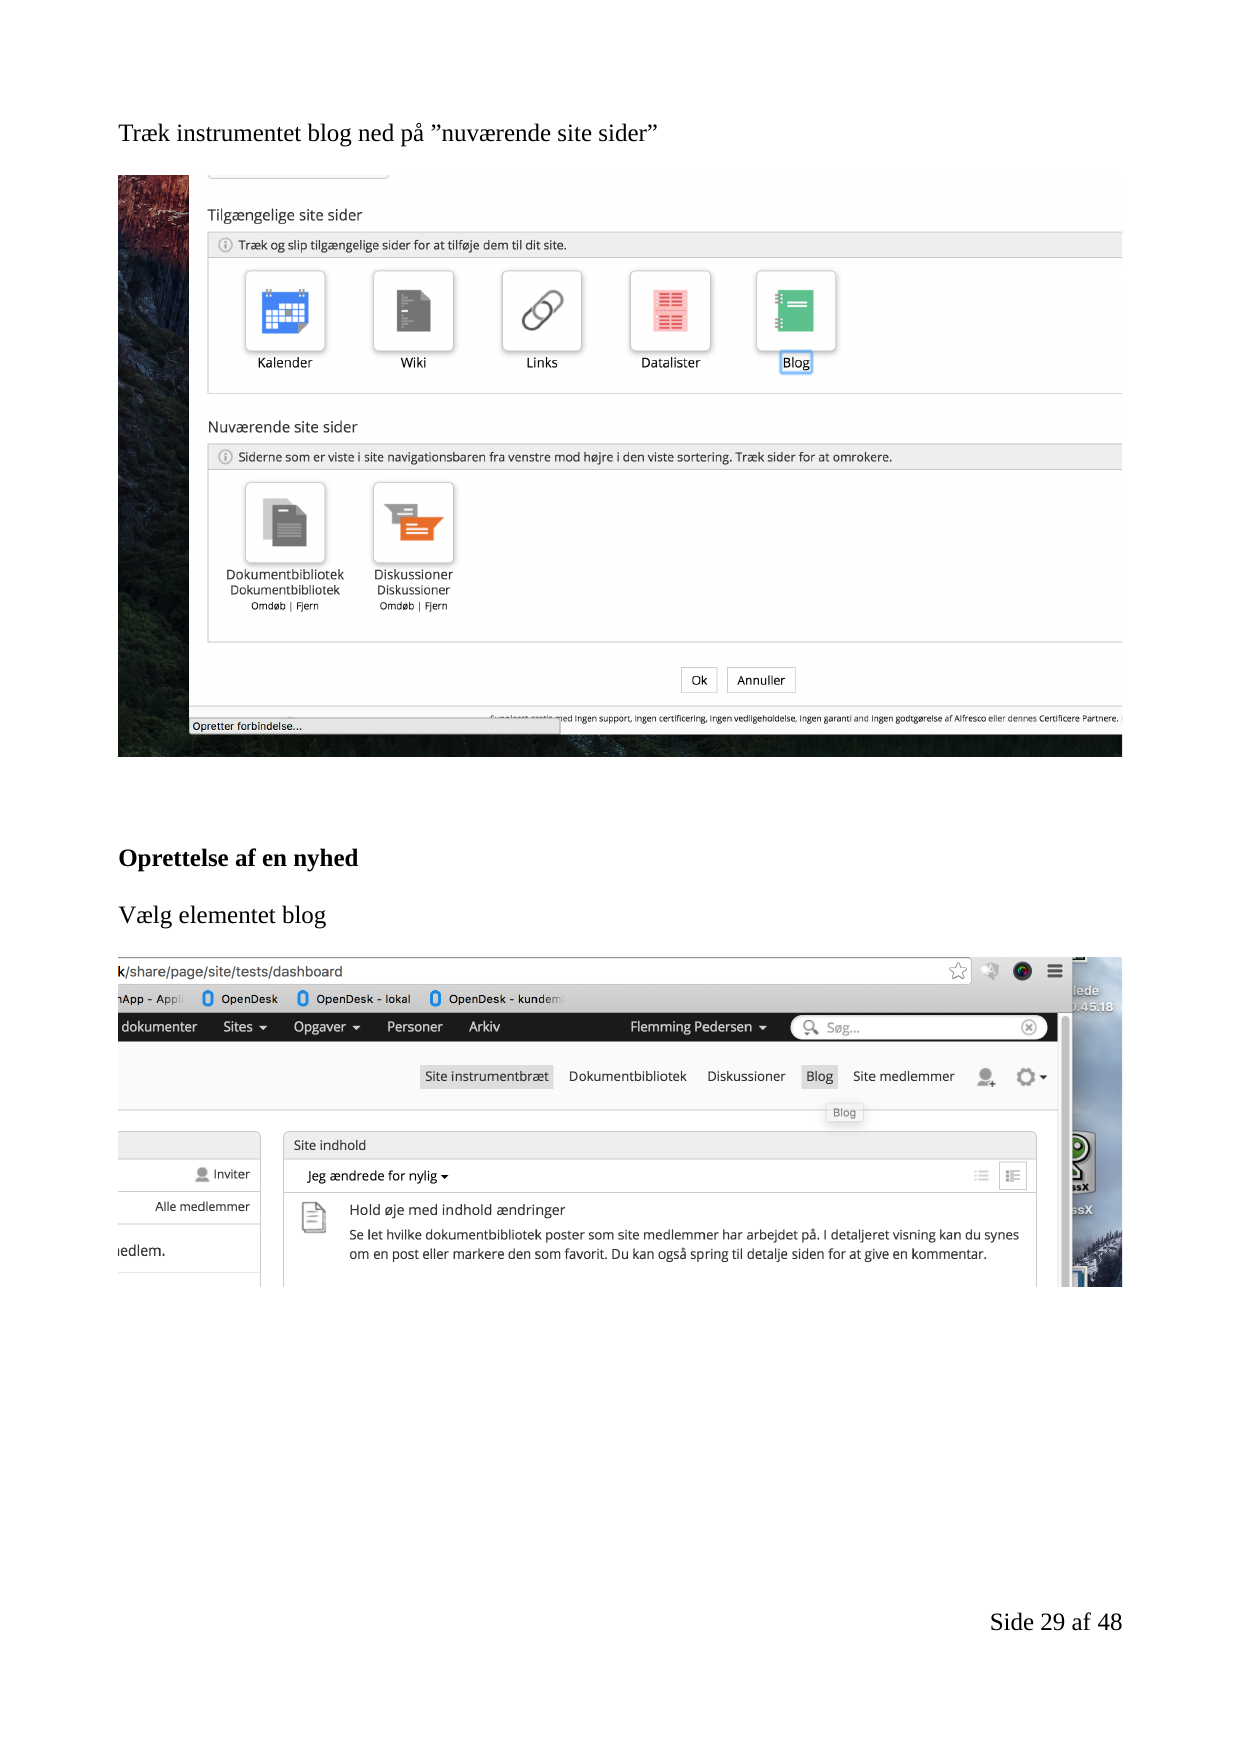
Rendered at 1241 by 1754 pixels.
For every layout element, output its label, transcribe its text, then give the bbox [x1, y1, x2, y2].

picture [118, 175, 1123, 757]
subtitle Oprettelse af en nyhed [118, 843, 1122, 872]
text Træk instrumentet blog ned på ”nuværende site sider” [118, 118, 1122, 147]
text Vælg elementet blog [118, 900, 1122, 929]
picture [118, 957, 1123, 1287]
